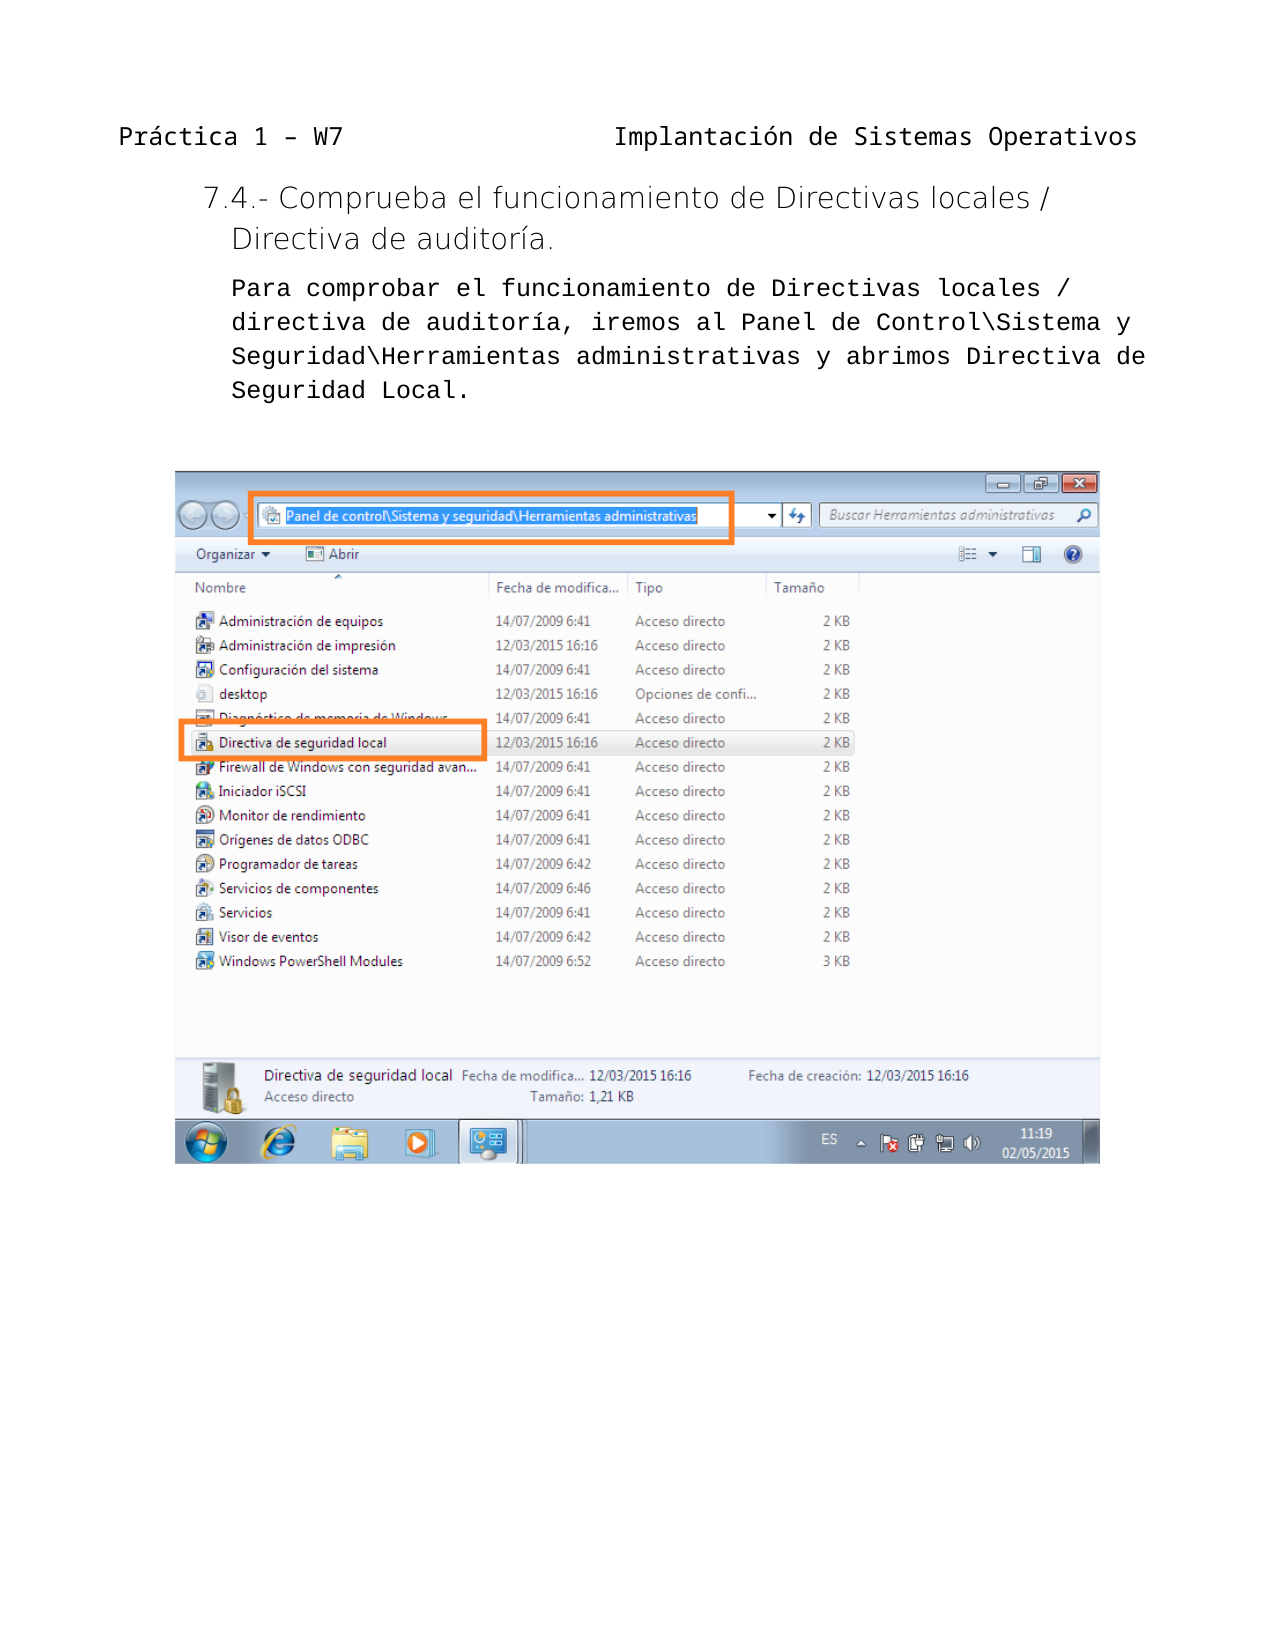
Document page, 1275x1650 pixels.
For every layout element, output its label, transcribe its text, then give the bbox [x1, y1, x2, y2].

text Para comprobar el funcionamiento de Directivas locales / directiva de auditoría, iremos al Panel de Control\Sistema y Seguridad\Herramientas administrativas y abrimos Directiva de Seguridad Local. [231, 276, 1157, 406]
picture [174, 470, 1101, 1172]
list Comprueba el funcionamiento de Directivas locales / Directiva de auditoría. [193, 182, 1157, 256]
